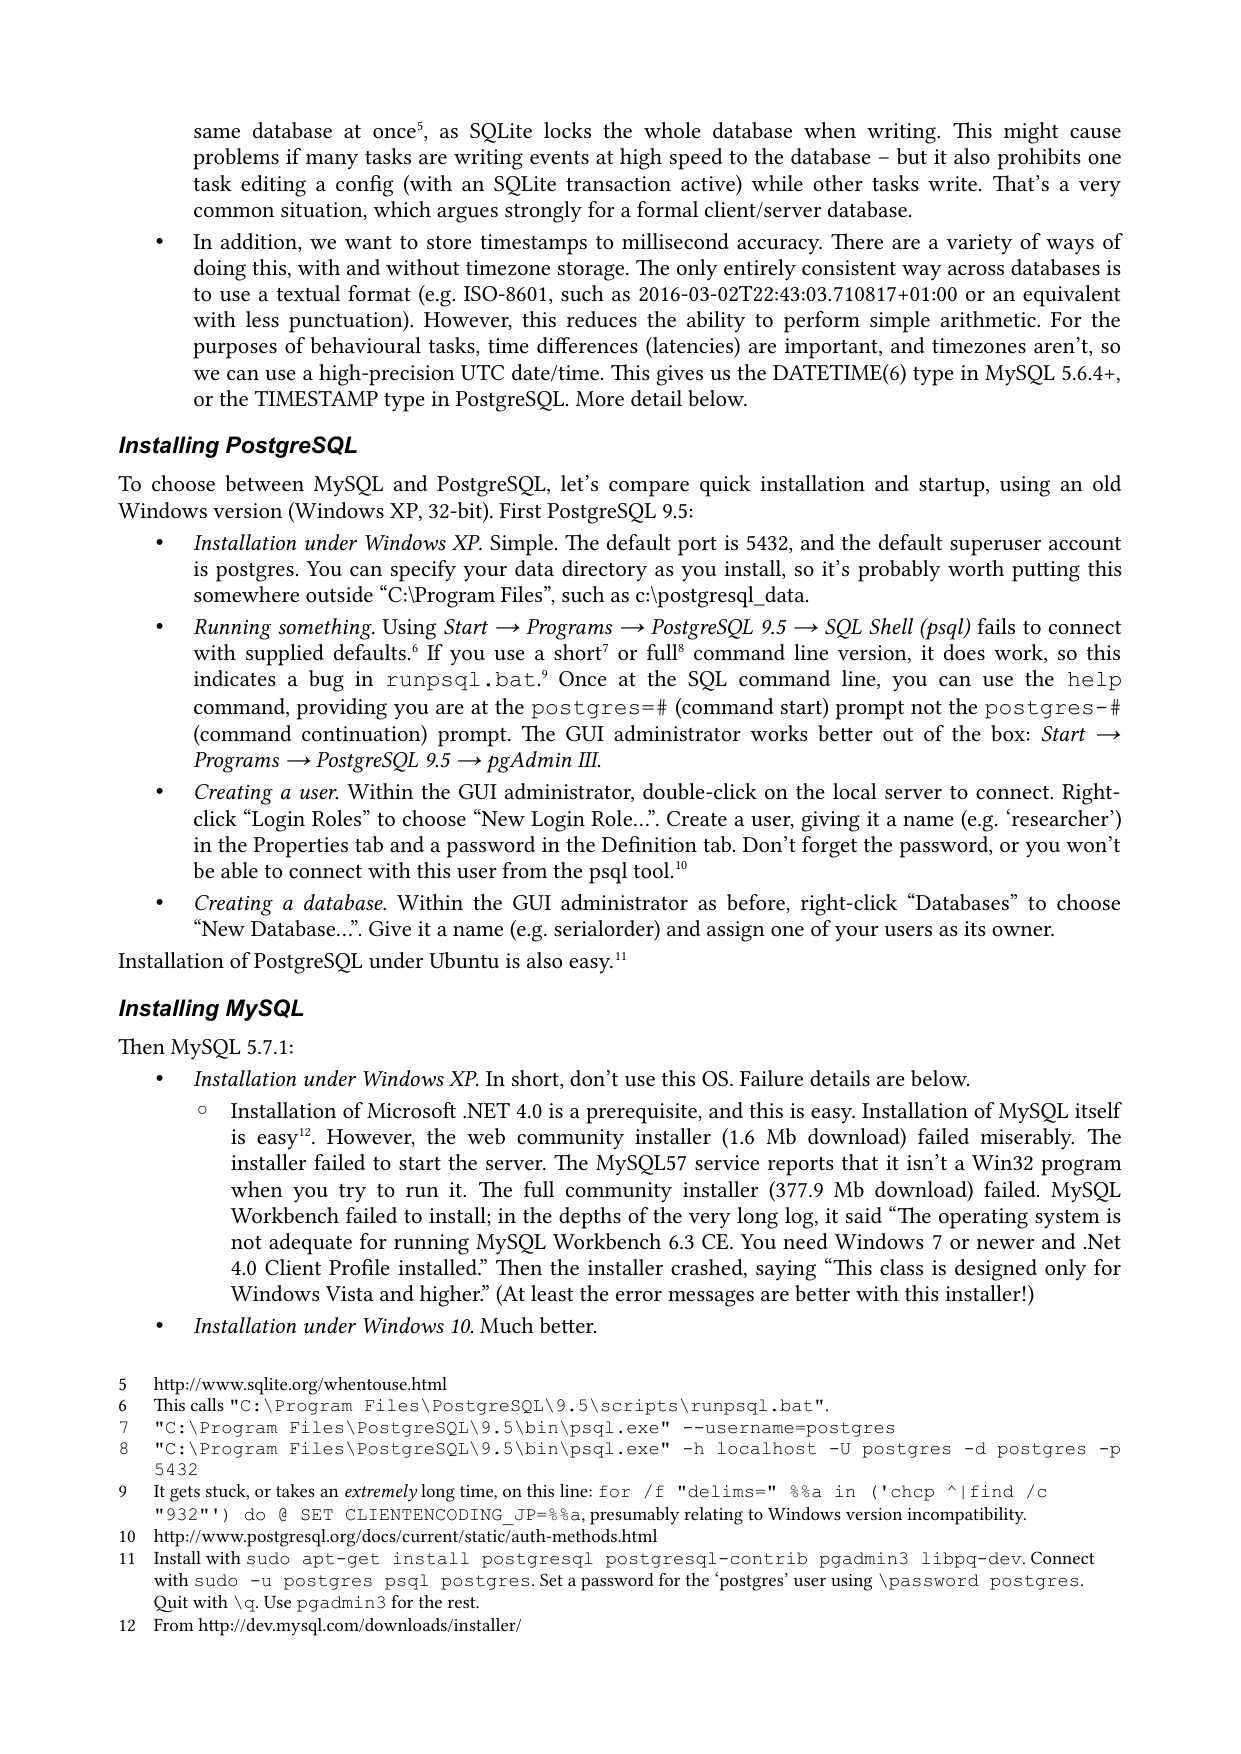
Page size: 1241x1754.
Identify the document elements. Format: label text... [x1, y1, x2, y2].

list Installation of Microsoft .NET 4.0 is a prerequisite, and this is easy. Installation of MySQL itself is easy. However, the web community installer (1.6 Mb download) failed miserably. The installer failed to start the server. The MySQL57 service reports that it isn’t a Win32 program when you try to run it. The full community installer (377.9 Mb download) failed. MySQL Workbench failed to install; in the depths of the very long log, it said “The operating system is not adequate for running MySQL Workbench 6.3 CE. You need Windows 7 or newer and .Net 4.0 Client Profile installed.” Then the installer crashed, saying “This class is designed only for Windows Vista and higher.” (At least the error messages are better with this installer!) [193, 1098, 1122, 1307]
list Installation under Windows XP. Simple. The default port is 5432, and the default superuser account is postgres. You can specify your data directory as you install, so it’s probably worth putting this somewhere outside “C:\Program Files”, such as c:\postgresql_data. [156, 529, 1122, 608]
list Running something. Using Start → Programs → PostgreSQL 9.5 → SQL Shell (psql) fails to connect with supplied defaults. If you use a short or full command line version, it does work, so this indicates a bug in runpsql.bat. Once at the SQL command line, you can use the help command, providing you are at the postgres=# (command start) prompt not the postgres-# (command continuation) prompt. The GUI administrator works better out of the box: Start → Programs → PostgreSQL 9.5 → pgAdmin III. [156, 614, 1122, 773]
list Installation under Windows 10. Much better. [156, 1313, 1122, 1339]
text Installation of PostgreSQL under Ubuntu is also easy. [118, 948, 1122, 974]
list From http://dev.mysql.com/downloads/installer/ [118, 1614, 1122, 1636]
text To choose between MySQL and PostgreSQL, let’s compare quick installation and startup, using an old Windows version (Windows XP, 32-bit). First PostgreSQL 9.5: [118, 471, 1122, 524]
text Install with sudo apt-get install postgresql postgresql-contrib pgadmin3 libpq-dev. Connect with sudo -u postgres psql postgres. Set a password for the ‘postgres’ user using \password postgres. Quit with \q. Use pgadmin3 for the rest. [118, 1547, 1122, 1614]
list It gets stuck, or takes an extremely long time, on this line: for /f "delims=" %%a in ('chcp ^|find /c "932"') do @ SET CLIENTENCODING_JP=%%a, presumably relating to Windows version incompatibility. [118, 1481, 1122, 1526]
list Creating a database. Within the GUI administrator as before, right-click “Databases” to choose “New Database...”. Give it a name (e.g. serialorder) and assign one of your users as its owner. [156, 890, 1122, 942]
text Then MySQL 5.7.1: [118, 1034, 1122, 1060]
subtitle Installing PostgreSQL [118, 432, 1122, 459]
list Installation under Windows XP. In short, don’t use this OS. Failure details are below. [156, 1066, 1122, 1092]
list http://www.sqlite.org/whentouse.html [118, 1374, 1122, 1395]
list "C:\Program Files\PostgreSQL\9.5\bin\psql.exe" --username=postgres [118, 1417, 1122, 1439]
subtitle Installing MySQL [118, 995, 1122, 1021]
list same database at once, as SQLite locks the whole database when writing. This might cause problems if many tasks are writing events at high speed to the database – but it also prohibits one task editing a config (with an SQLite transaction active) while other tasks write. That’s a very common situation, which argues strongly for a formal client/server database. [156, 118, 1122, 223]
list Creating a user. Within the GUI administrator, double-click on the local server to connect. Right-click “Login Roles” to choose “New Login Role...”. Create a user, giving it a name (e.g. ‘researcher’) in the Properties tab and a password in the Definition tab. Don’t forget the password, or you won’t be able to connect with this user from the psql tool. [156, 779, 1122, 884]
list This calls "C:\Program Files\PostgreSQL\9.5\scripts\runpsql.bat". [118, 1395, 1122, 1417]
list "C:\Program Files\PostgreSQL\9.5\bin\psql.exe" -h localhost -U postgres -d postgres -p 5432 [118, 1439, 1122, 1481]
list http://www.postgresql.org/docs/current/static/auth-methods.html [118, 1526, 1122, 1547]
list In addition, we want to store timestamps to millisecond accuracy. There are a variety of ways of doing this, with and without timezone storage. The only entirely consistent way across databases is to use a textual format (e.g. ISO-8601, such as 2016-03-02T22:43:03.710817+01:00 or an equivalent with less punctuation). However, this reduces the ability to perform simple arithmetic. For the purposes of behavioural tasks, time differences (latencies) are important, and timezones aren’t, so we can use a high-precision UTC date/time. This gives us the DATETIME(6) type in MySQL 5.6.4+, or the TIMESTAMP type in PostgreSQL. More detail below. [156, 229, 1122, 412]
